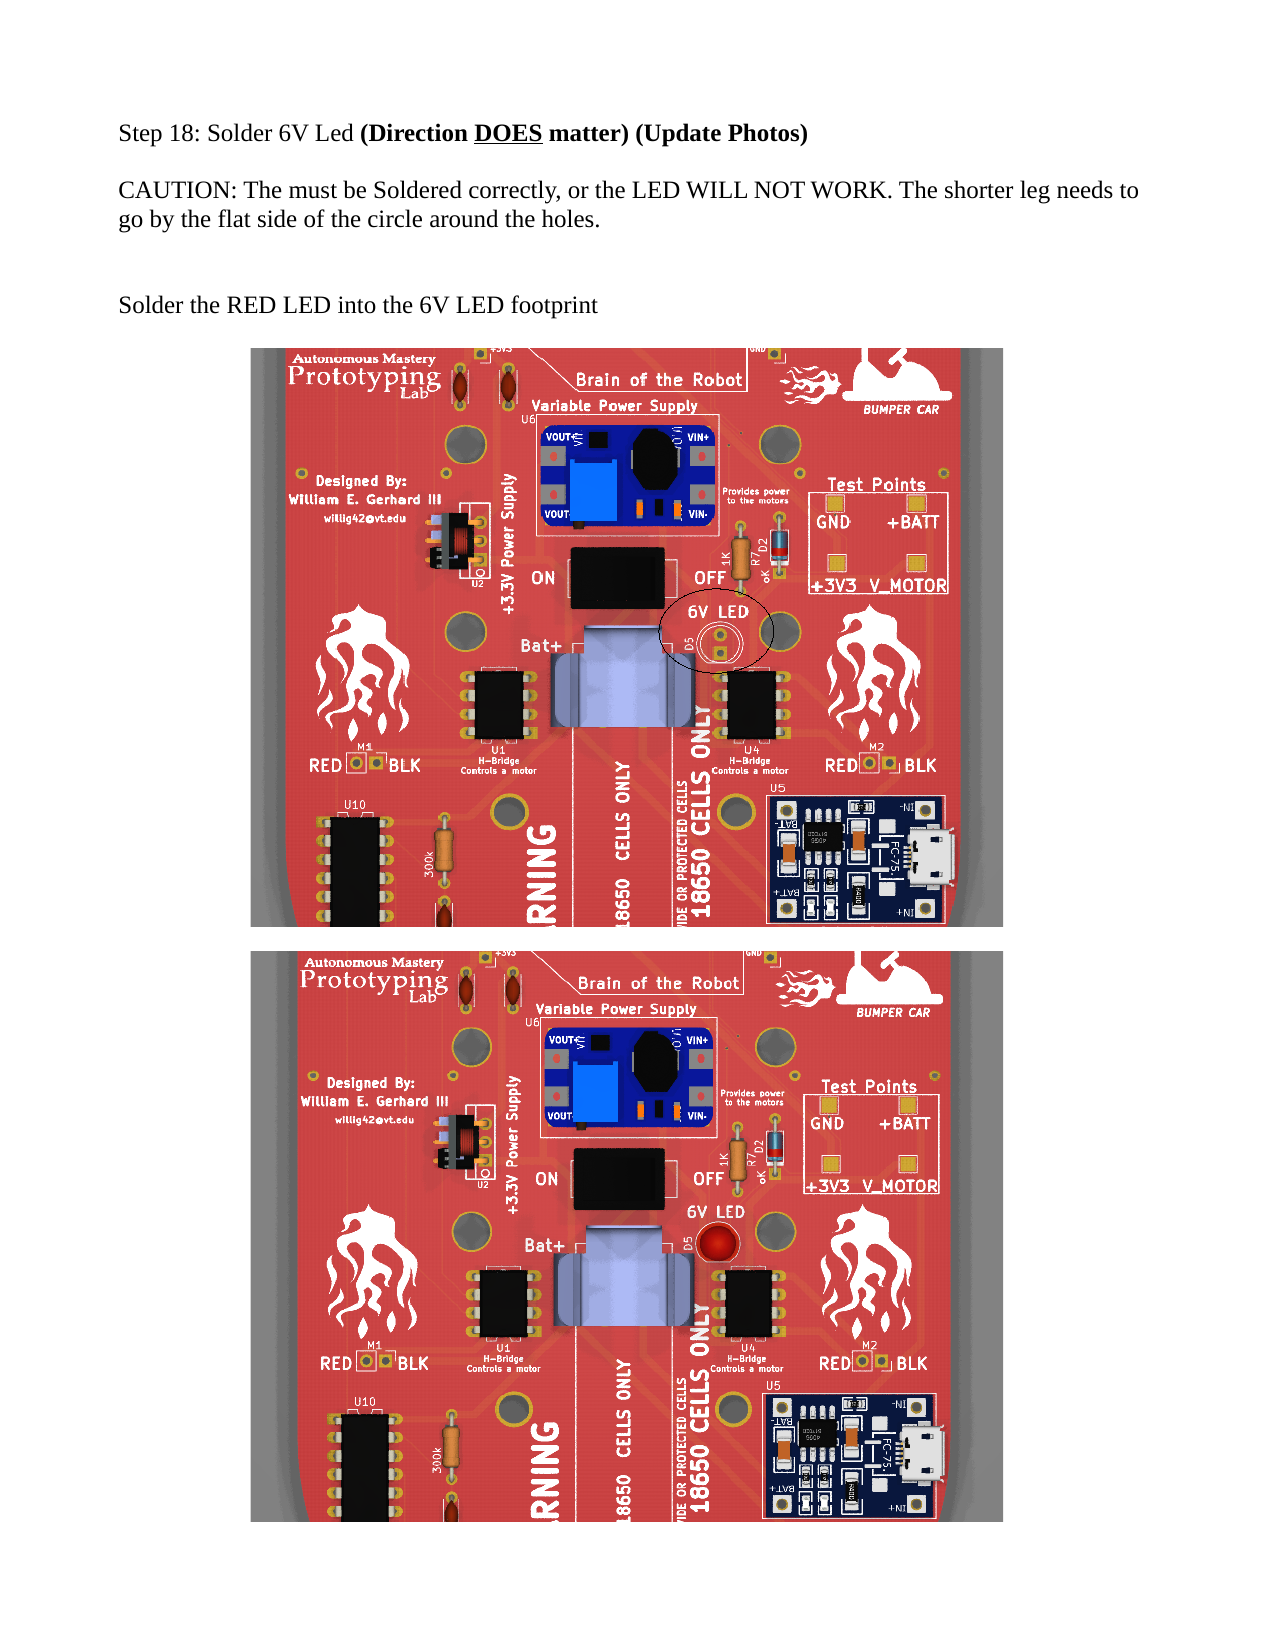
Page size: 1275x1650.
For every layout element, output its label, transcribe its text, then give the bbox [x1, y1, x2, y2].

picture [250, 348, 1004, 927]
picture [250, 951, 1004, 1522]
text CAUTION: The must be Soldered correctly, or the LED WILL NOT WORK. The shorter leg needs to go by the flat side of the circle around the holes. [118, 176, 1157, 233]
text Solder the RED LED into the 6V LED footprint [118, 291, 1157, 319]
text Step 18: Solder 6V Led (Direction DOES matter) (Update Photos) [118, 118, 1157, 147]
